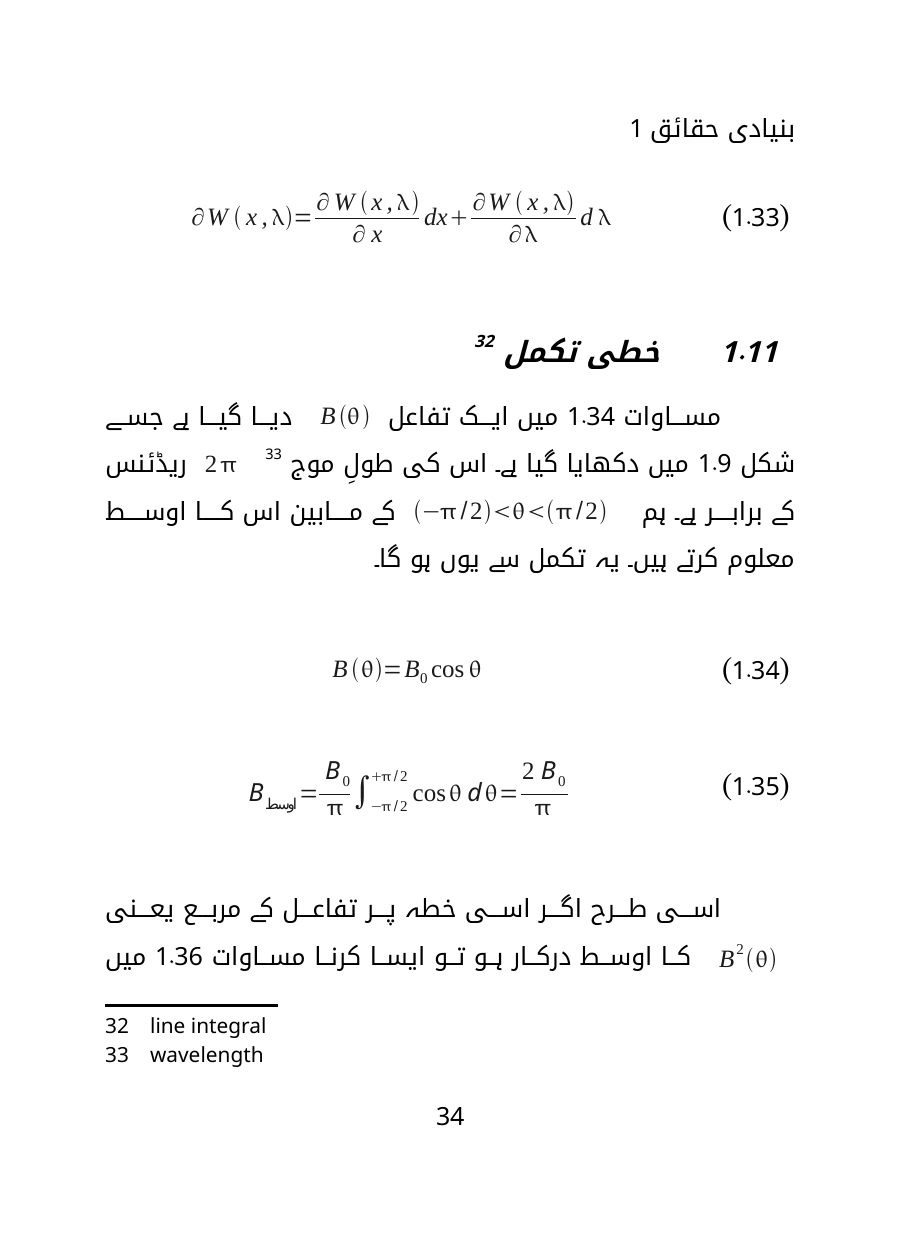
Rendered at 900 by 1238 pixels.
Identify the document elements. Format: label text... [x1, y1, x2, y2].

text مساوات 1.34 میں ایک تفاعل دیا گیا ہے جسے شکل 1.9 میں دکھایا گیا ہے۔ اس کی طولِ موج ریڈئنس کے برابر ہے۔ ہم کے مابین اس کا اوسط معلوم کرتے ہیں۔ یہ تکمل سے یوں ہو گا۔ [105, 393, 795, 583]
list line integral [105, 1012, 795, 1040]
text wavelength [105, 1040, 795, 1068]
subtitle خطی تکمل [105, 325, 720, 381]
table_header [105, 747, 700, 839]
table_header (1.35) [700, 747, 795, 839]
table_header [105, 642, 699, 713]
table_header (1.34) [699, 642, 795, 713]
table_header [105, 182, 689, 266]
text اسی طرح اگر اسی خطہ پر تفاعل کے مربع یعنی کا اوسط درکار ہو تو ایسا کرنا مساوات 1.36 میں دکھایا گیا ہے۔ [105, 886, 795, 980]
table_header (1.33) [689, 182, 795, 266]
